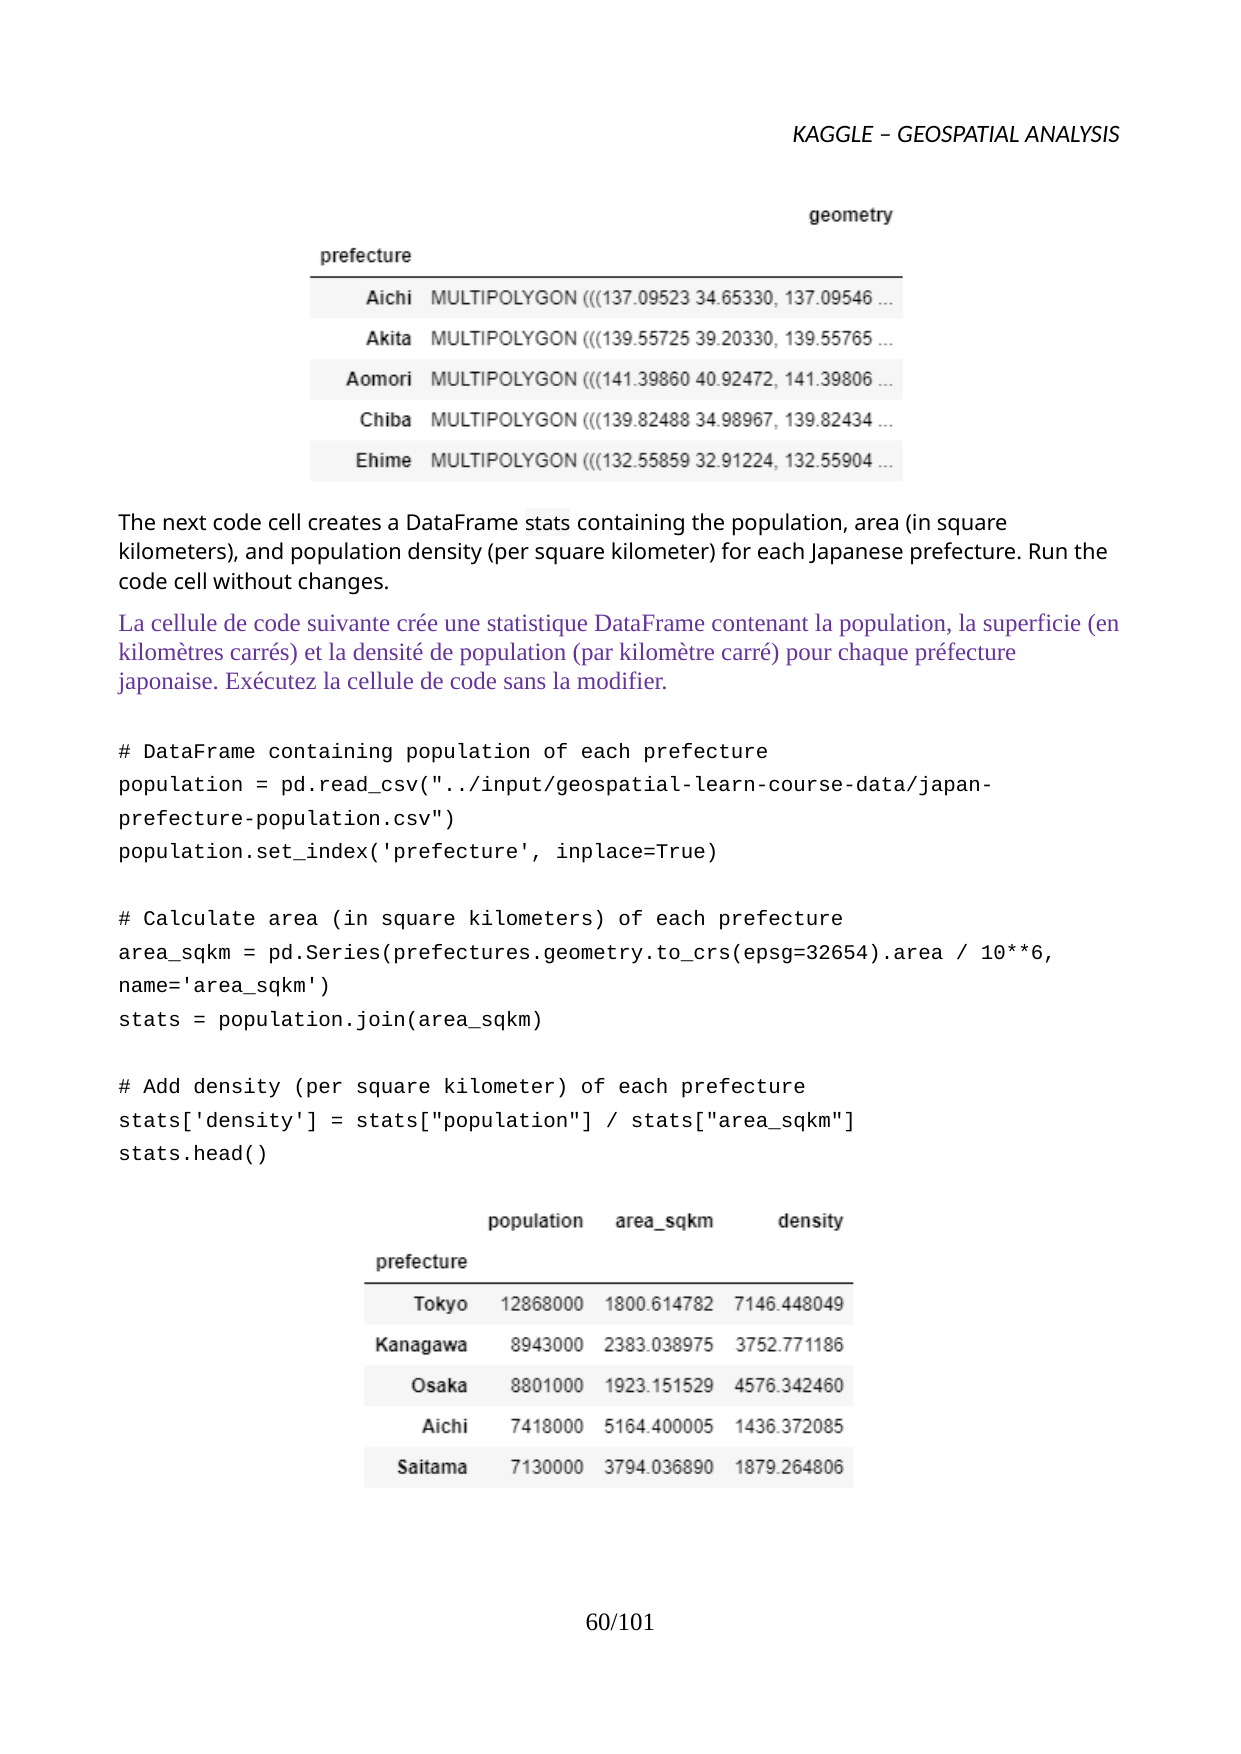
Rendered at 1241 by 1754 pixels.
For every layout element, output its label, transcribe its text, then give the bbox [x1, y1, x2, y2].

text # DataFrame containing population of each prefecture [118, 741, 1122, 764]
text The next code cell creates a DataFrame stats containing the population, area (in square kilometers), and population density (per square kilometer) for each Japanese prefecture. Run the code cell without changes. [118, 506, 1122, 596]
text # Add density (per square kilometer) of each prefecture [118, 1076, 1122, 1100]
text La cellule de code suivante crée une statistique DataFrame contenant la population, la superficie (en kilomètres carrés) et la densité de population (par kilomètre carré) pour chaque préfecture japonaise. Exécutez la cellule de code sans la modifier. [118, 608, 1122, 694]
text area_sqkm = pd.Series(prefectures.geometry.to_crs(epsg=32654).area / 10**6, name='area_sqkm') [118, 942, 1122, 999]
text population = pd.read_csv("../input/geospatial-learn-course-data/japan-prefecture-population.csv") [118, 774, 1122, 831]
text stats['density'] = stats["population"] / stats["area_sqkm"] [118, 1109, 1122, 1133]
picture [301, 178, 939, 483]
text stats.head() [118, 1143, 1122, 1167]
text population.set_index('prefecture', inplace=True) [118, 841, 1122, 865]
picture [352, 1176, 888, 1507]
text stats = population.join(area_sqkm) [118, 1009, 1122, 1033]
text # Calculate area (in square kilometers) of each prefecture [118, 908, 1122, 932]
